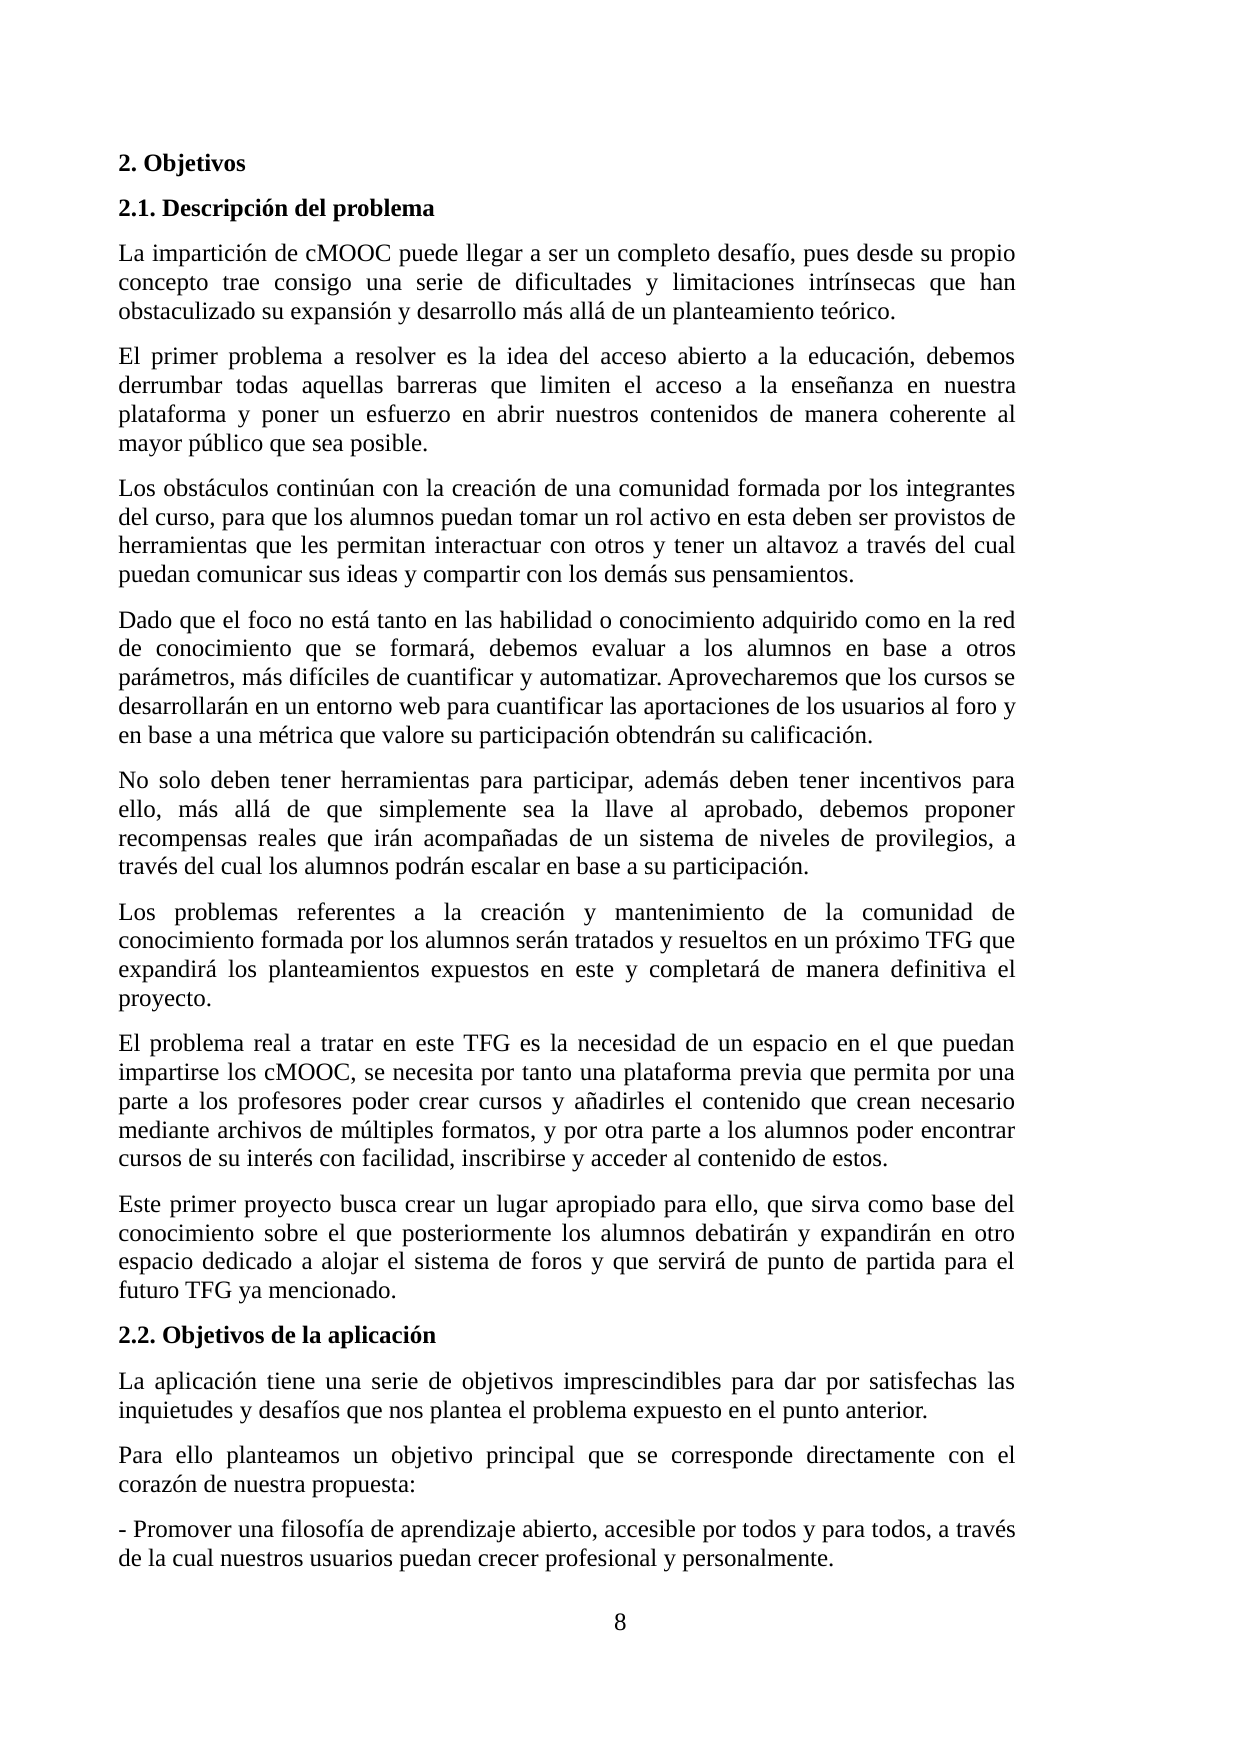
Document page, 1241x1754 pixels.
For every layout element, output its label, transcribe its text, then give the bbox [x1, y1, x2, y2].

text La aplicación tiene una serie de objetivos imprescindibles para dar por satisfechas las inquietudes y desafíos que nos plantea el problema expuesto en el punto anterior. [118, 1366, 1017, 1423]
text Los obstáculos continúan con la creación de una comunidad formada por los integrantes del curso, para que los alumnos puedan tomar un rol activo en esta deben ser provistos de herramientas que les permitan interactuar con otros y tener un altavoz a través del cual puedan comunicar sus ideas y compartir con los demás sus pensamientos. [118, 473, 1017, 588]
text Este primer proyecto busca crear un lugar apropiado para ello, que sirva como base del conocimiento sobre el que posteriormente los alumnos debatirán y expandirán en otro espacio dedicado a alojar el sistema de foros y que servirá de punto de partida para el futuro TFG ya mencionado. [118, 1189, 1017, 1304]
text - Promover una filosofía de aprendizaje abierto, accesible por todos y para todos, a través de la cual nuestros usuarios puedan crecer profesional y personalmente. [118, 1514, 1017, 1572]
text El primer problema a resolver es la idea del acceso abierto a la educación, debemos derrumbar todas aquellas barreras que limiten el acceso a la enseñanza en nuestra plataforma y poner un esfuerzo en abrir nuestros contenidos de manera coherente al mayor público que sea posible. [118, 341, 1017, 456]
text Dado que el foco no está tanto en las habilidad o conocimiento adquirido como en la red de conocimiento que se formará, debemos evaluar a los alumnos en base a otros parámetros, más difíciles de cuantificar y automatizar. Aprovecharemos que los cursos se desarrollarán en un entorno web para cuantificar las aportaciones de los usuarios al foro y en base a una métrica que valore su participación obtendrán su calificación. [118, 605, 1017, 748]
text 2. Objetivos [118, 148, 1017, 176]
text Los problemas referentes a la creación y mantenimiento de la comunidad de conocimiento formada por los alumnos serán tratados y resueltos en un próximo TFG que expandirá los planteamientos expuestos en este y completará de manera definitiva el proyecto. [118, 897, 1017, 1012]
text El problema real a tratar en este TFG es la necesidad de un espacio en el que puedan impartirse los cMOOC, se necesita por tanto una plataforma previa que permita por una parte a los profesores poder crear cursos y añadirles el contenido que crean necesario mediante archivos de múltiples formatos, y por otra parte a los alumnos poder encontrar cursos de su interés con facilidad, inscribirse y acceder al contenido de estos. [118, 1028, 1017, 1172]
text La impartición de cMOOC puede llegar a ser un completo desafío, pues desde su propio concepto trae consigo una serie de dificultades y limitaciones intrínsecas que han obstaculizado su expansión y desarrollo más allá de un planteamiento teórico. [118, 238, 1017, 325]
text Para ello planteamos un objetivo principal que se corresponde directamente con el corazón de nuestra propuesta: [118, 1440, 1017, 1498]
text No solo deben tener herramientas para participar, además deben tener incentivos para ello, más allá de que simplemente sea la llave al aprobado, debemos proponer recompensas reales que irán acompañadas de un sistema de niveles de provilegios, a través del cual los alumnos podrán escalar en base a su participación. [118, 765, 1017, 880]
text 2.2. Objetivos de la aplicación [118, 1321, 1017, 1349]
text 2.1. Descripción del problema [118, 193, 1017, 222]
